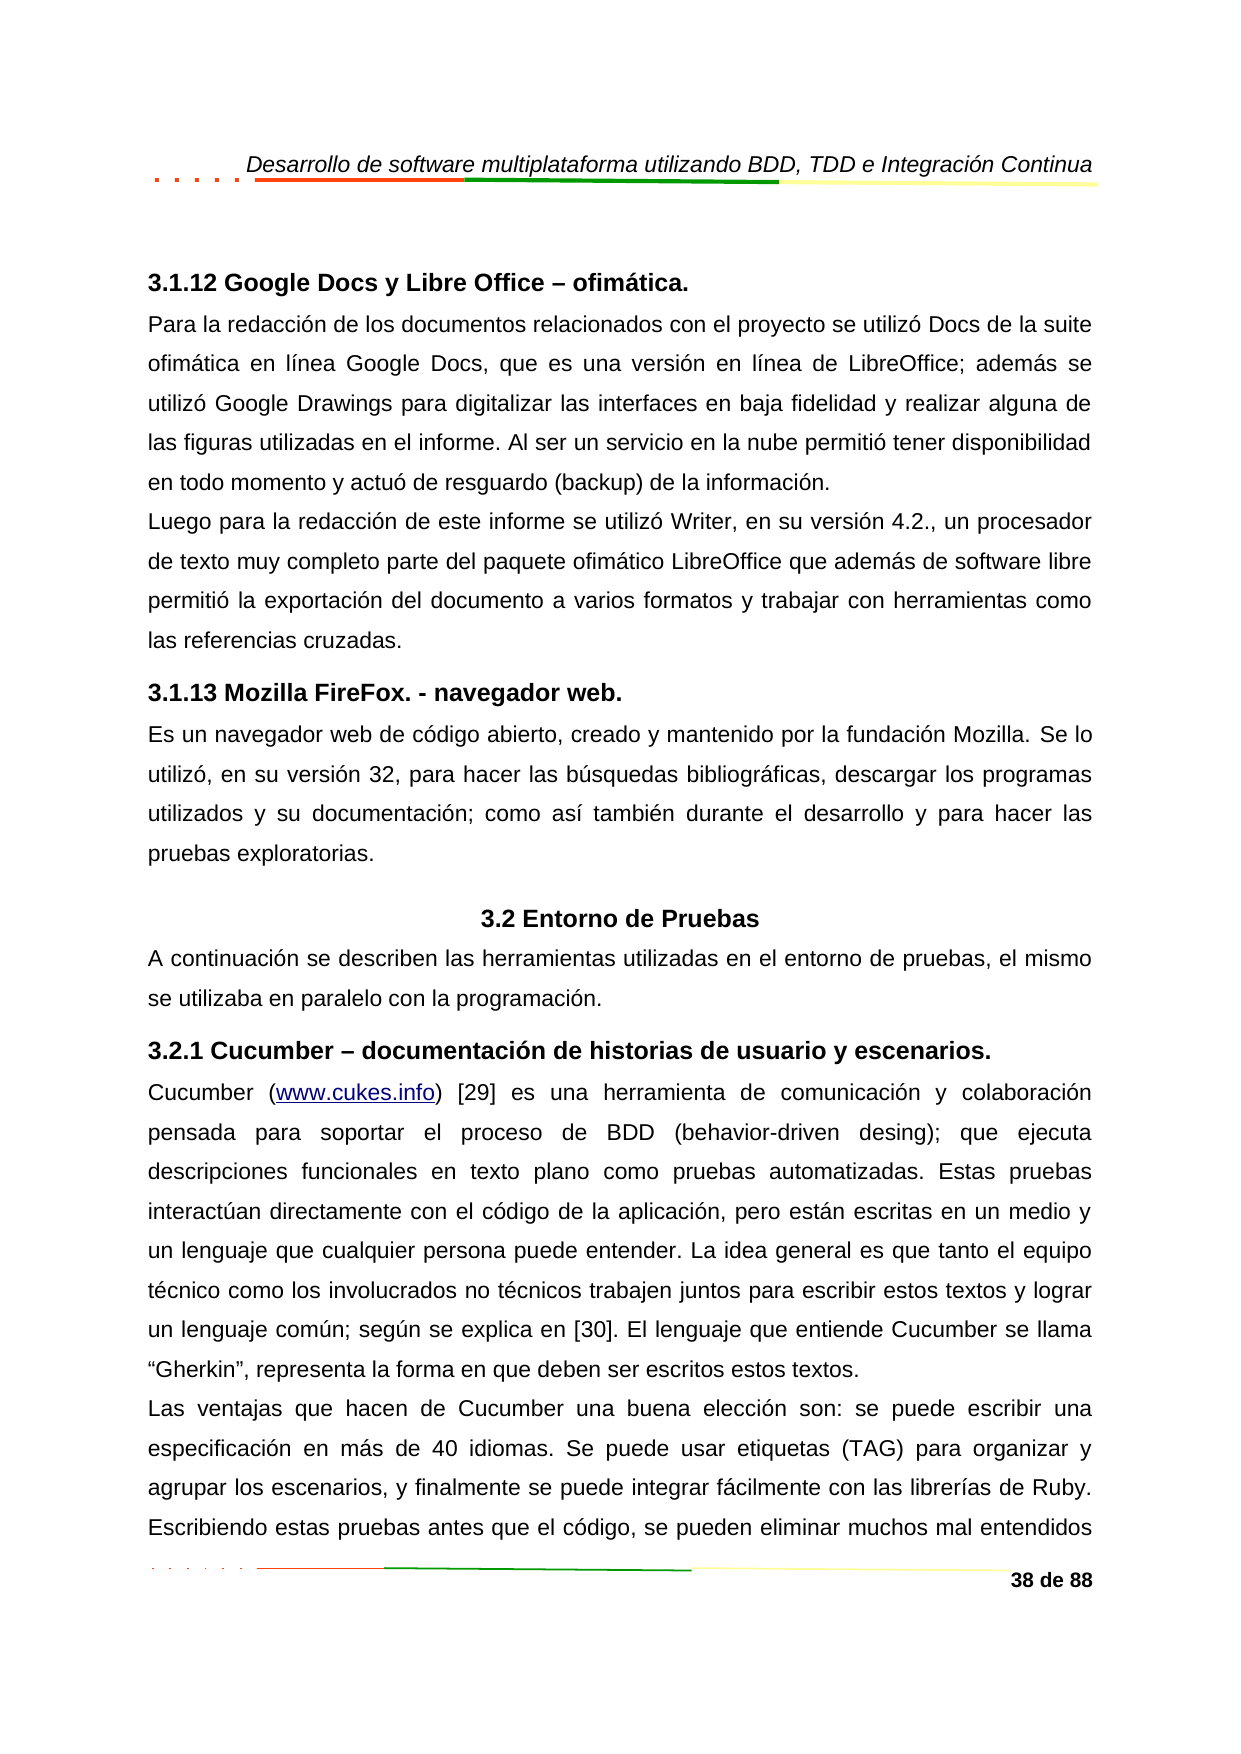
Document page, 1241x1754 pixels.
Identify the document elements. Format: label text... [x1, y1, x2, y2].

text Cucumber (www.cukes.info) [29] es una herramienta de comunicación y colaboración pensada para soportar el proceso de BDD (behavior-driven desing); que ejecuta descripciones funcionales en texto plano como pruebas automatizadas. Estas pruebas interactúan directamente con el código de la aplicación, pero están escritas en un medio y un lenguaje que cualquier persona puede entender. La idea general es que tanto el equipo técnico como los involucrados no técnicos trabajen juntos para escribir estos textos y lograr un lenguaje común; según se explica en [30]. El lenguaje que entiende Cucumber se llama “Gherkin”, representa la forma en que deben ser escritos estos textos. [148, 1079, 1093, 1382]
text A continuación se describen las herramientas utilizadas en el entorno de pruebas, el mismo se utilizaba en paralelo con la programación. [148, 945, 1093, 1011]
text Para la redacción de los documentos relacionados con el proyecto se utilizó Docs de la suite ofimática en línea Google Docs, que es una versión en línea de LibreOffice; además se utilizó Google Drawings para digitalizar las interfaces en baja fidelidad y realizar alguna de las figuras utilizadas en el informe. Al ser un servicio en la nube permitió tener disponibilidad en todo momento y actuó de resguardo (backup) de la información. [148, 311, 1093, 495]
text 3.2.1 Cucumber – documentación de historias de usuario y escenarios. [148, 1036, 1093, 1065]
list 3.1.13 Mozilla FireFox. - navegador web. [148, 678, 1093, 707]
text Las ventajas que hacen de Cucumber una buena elección son: se puede escribir una especificación en más de 40 idiomas. Se puede usar etiquetas (TAG) para organizar y agrupar los escenarios, y finalmente se puede integrar fácilmente con las librerías de Ruby. Escribiendo estas pruebas antes que el código, se pueden eliminar muchos mal entendidos [148, 1395, 1093, 1540]
text Es un navegador web de código abierto, creado y mantenido por la fundación Mozilla. Se lo utilizó, en su versión 32, para hacer las búsquedas bibliográficas, descargar los programas utilizados y su documentación; como así también durante el desarrollo y para hacer las pruebas exploratorias. [148, 721, 1093, 866]
list 3.1.12 Google Docs y Libre Office – ofimática. [148, 268, 1093, 297]
text Luego para la redacción de este informe se utilizó Writer, en su versión 4.2., un procesador de texto muy completo parte del paquete ofimático LibreOffice que además de software libre permitió la exportación del documento a varios formatos y trabajar con herramientas como las referencias cruzadas. [148, 508, 1093, 653]
subtitle 3.2 Entorno de Pruebas [148, 904, 1093, 933]
